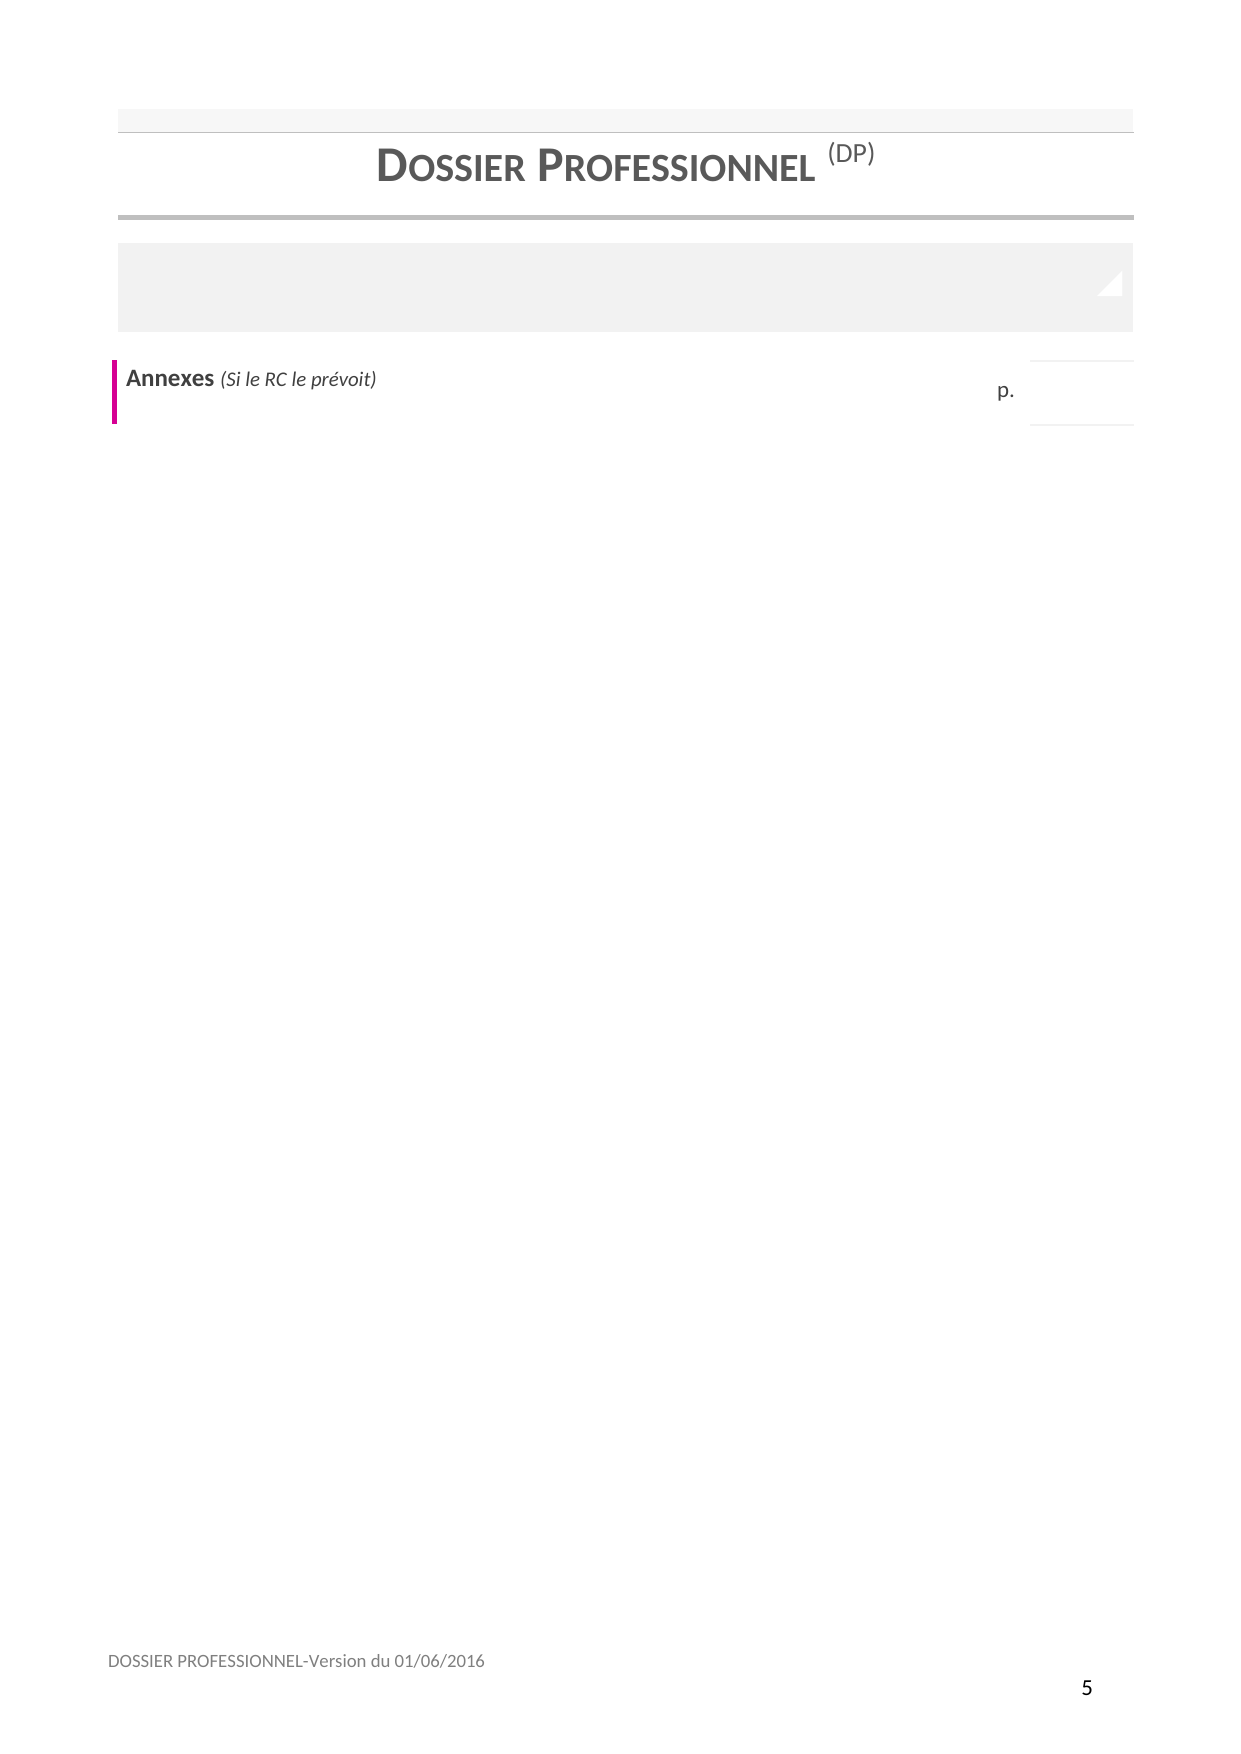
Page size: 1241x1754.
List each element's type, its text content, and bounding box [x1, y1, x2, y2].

table_cell Annexes (Si le RC le prévoit) [117, 360, 986, 424]
table_cell p. [986, 360, 1030, 424]
table_cell [1030, 362, 1133, 424]
